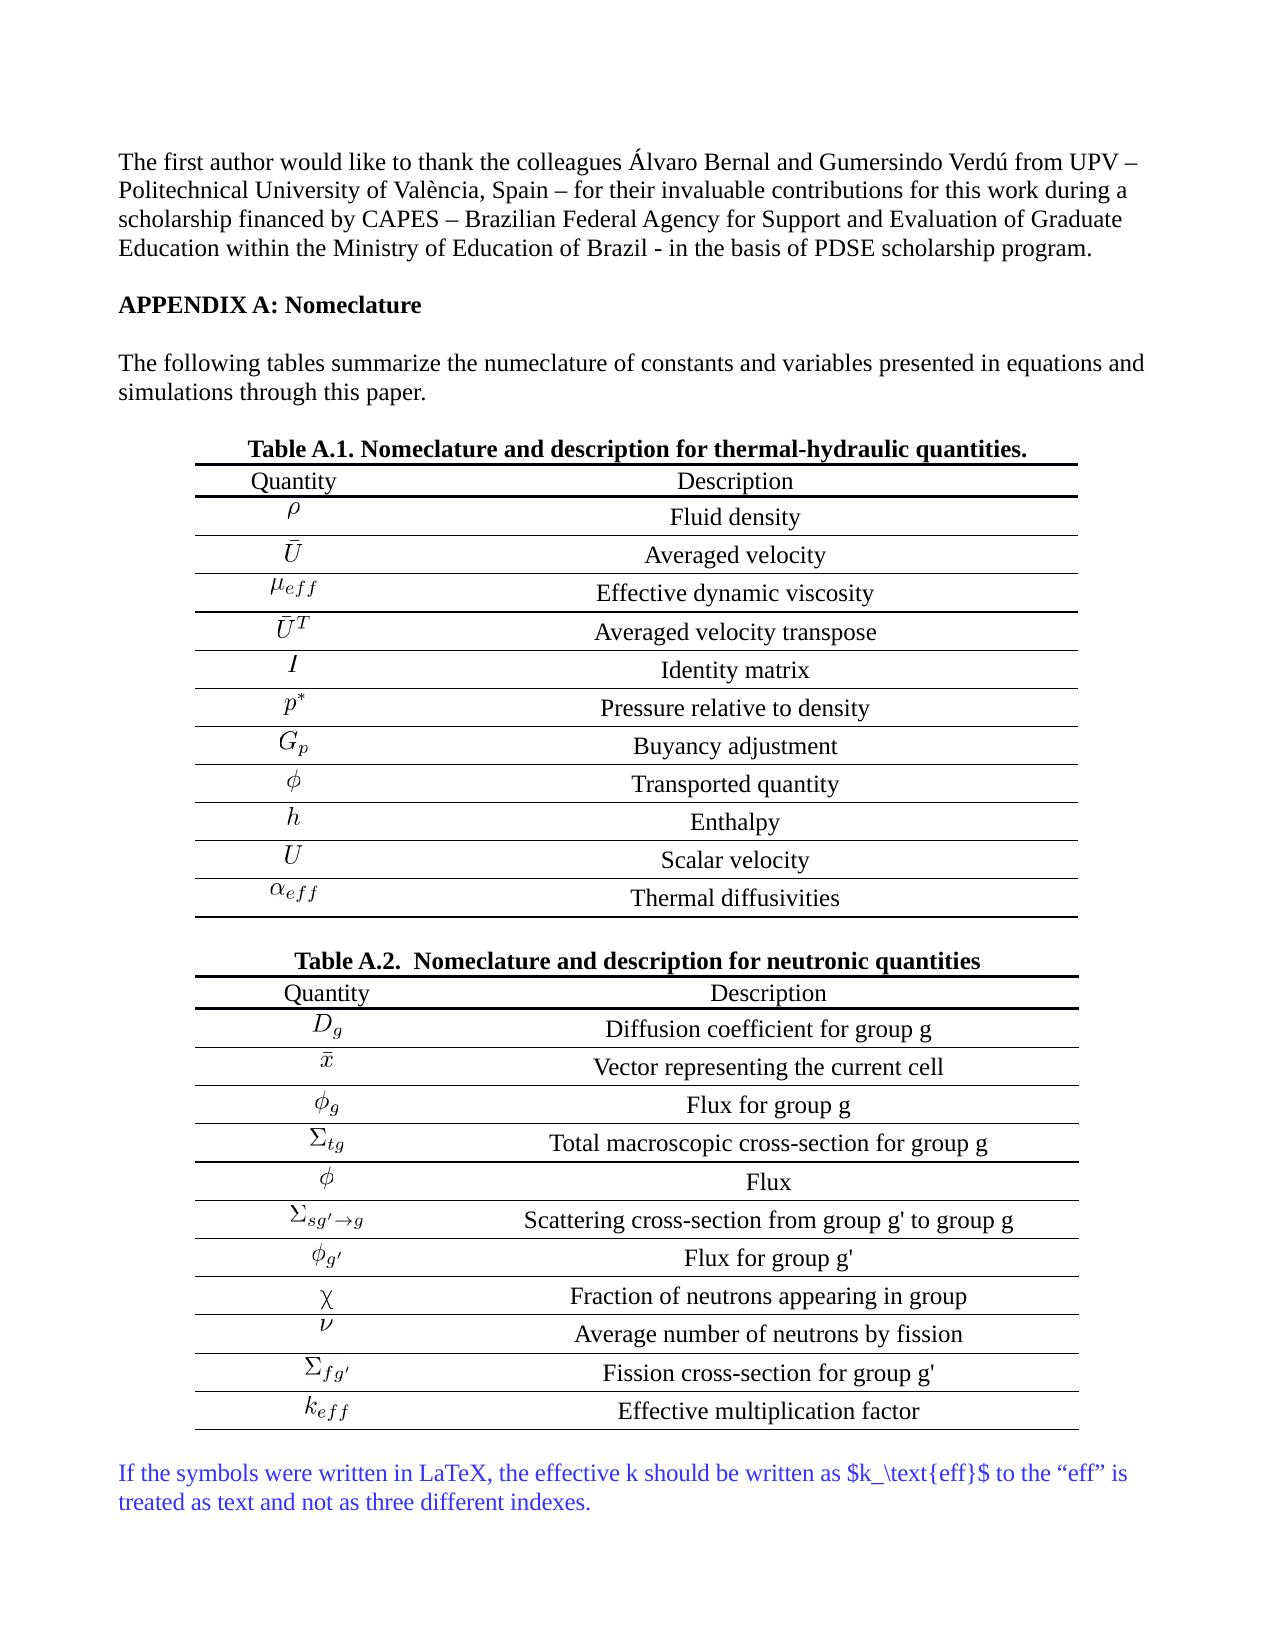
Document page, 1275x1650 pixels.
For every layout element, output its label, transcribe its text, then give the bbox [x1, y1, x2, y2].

table_cell Thermal diffusivities [392, 879, 1078, 916]
picture [277, 616, 310, 638]
text The first author would like to thank the colleagues Álvaro Bernal and Gumersindo Verdú from UPV – Politechnical University of València, Spain – for their invaluable contributions for this work during a scholarship financed by CAPES – Brazilian Federal Agency for Support and Evaluation of Graduate Education within the Ministry of Education of Brazil - in the basis of PDSE scholarship program. [118, 147, 1157, 262]
table_cell [195, 536, 392, 573]
table_cell Flux for group g [458, 1086, 1079, 1123]
table_cell Flux for group g' [458, 1239, 1079, 1276]
table_cell [195, 498, 392, 535]
table_cell [195, 1124, 458, 1161]
table_cell [195, 689, 392, 726]
text If the symbols were written in LaTeX, the effective k should be written as $k_\text{eff}$ to the “eff” is treated as text and not as three different indexes. [118, 1458, 1157, 1516]
table_cell [195, 1048, 458, 1085]
table_cell [195, 1010, 458, 1047]
picture [290, 1205, 363, 1229]
picture [287, 769, 301, 792]
table_cell [195, 1239, 458, 1276]
table_cell Enthalpy [392, 803, 1078, 840]
table_cell [195, 1354, 458, 1391]
table_cell [195, 651, 392, 688]
table_cell Averaged velocity [392, 536, 1078, 573]
picture [320, 1319, 333, 1331]
table_cell Total macroscopic cross-section for group g [458, 1124, 1079, 1161]
table_header Quantity [195, 978, 458, 1007]
picture [305, 1396, 349, 1421]
picture [287, 502, 300, 519]
table_cell Effective dynamic viscosity [392, 574, 1078, 611]
table_header Quantity [195, 466, 392, 495]
table_cell [195, 1163, 458, 1199]
table_cell Buyancy adjustment [392, 727, 1078, 764]
picture [320, 1166, 334, 1189]
text Table A.1. Nomeclature and description for thermal-hydraulic quantities. [118, 434, 1157, 463]
table_cell Scattering cross-section from group g' to group g [458, 1201, 1079, 1238]
text The following tables summarize the numeclature of constants and variables presented in equations and simulations through this paper. [118, 348, 1157, 406]
picture [270, 883, 318, 902]
table_cell Average number of neutrons by fission [458, 1315, 1079, 1352]
table_cell Effective multiplication factor [458, 1392, 1079, 1429]
table_cell [195, 765, 392, 802]
table_cell Identity matrix [392, 651, 1078, 688]
table_cell [195, 1392, 458, 1429]
table_cell Vector representing the current cell [458, 1048, 1079, 1085]
picture [280, 731, 308, 756]
table_cell Fluid density [392, 498, 1078, 535]
table_cell [195, 1086, 458, 1123]
table_cell Pressure relative to density [392, 689, 1078, 726]
table_cell Fraction of neutrons appearing in group [458, 1277, 1079, 1314]
table_header Description [392, 466, 1078, 495]
picture [287, 655, 300, 672]
picture [310, 1128, 344, 1153]
picture [312, 1243, 341, 1268]
picture [285, 845, 303, 864]
table_cell Flux [458, 1163, 1079, 1199]
picture [315, 1090, 338, 1116]
table_cell Diffusion coefficient for group g [458, 1010, 1079, 1047]
table_cell [195, 727, 392, 764]
table_cell [195, 1315, 458, 1352]
table_cell Transported quantity [392, 765, 1078, 802]
table_cell [195, 879, 392, 916]
table_cell [195, 1201, 458, 1238]
table_cell [195, 613, 392, 649]
text APPENDIX A: Nomeclature [118, 291, 1157, 319]
table_cell χ [195, 1277, 458, 1314]
table_cell Fission cross-section for group g' [458, 1354, 1079, 1391]
text Table A.2. Nomeclature and description for neutronic quantities [118, 946, 1157, 975]
table_cell [195, 574, 392, 611]
table_cell [195, 841, 392, 878]
table_header Description [458, 978, 1079, 1007]
table_cell Scalar velocity [392, 841, 1078, 878]
picture [283, 693, 305, 715]
table_cell Averaged velocity transpose [392, 613, 1078, 649]
picture [312, 1014, 342, 1039]
picture [287, 807, 300, 825]
picture [285, 540, 303, 562]
table_cell [195, 803, 392, 840]
picture [305, 1357, 349, 1382]
picture [270, 578, 317, 597]
picture [320, 1052, 333, 1067]
